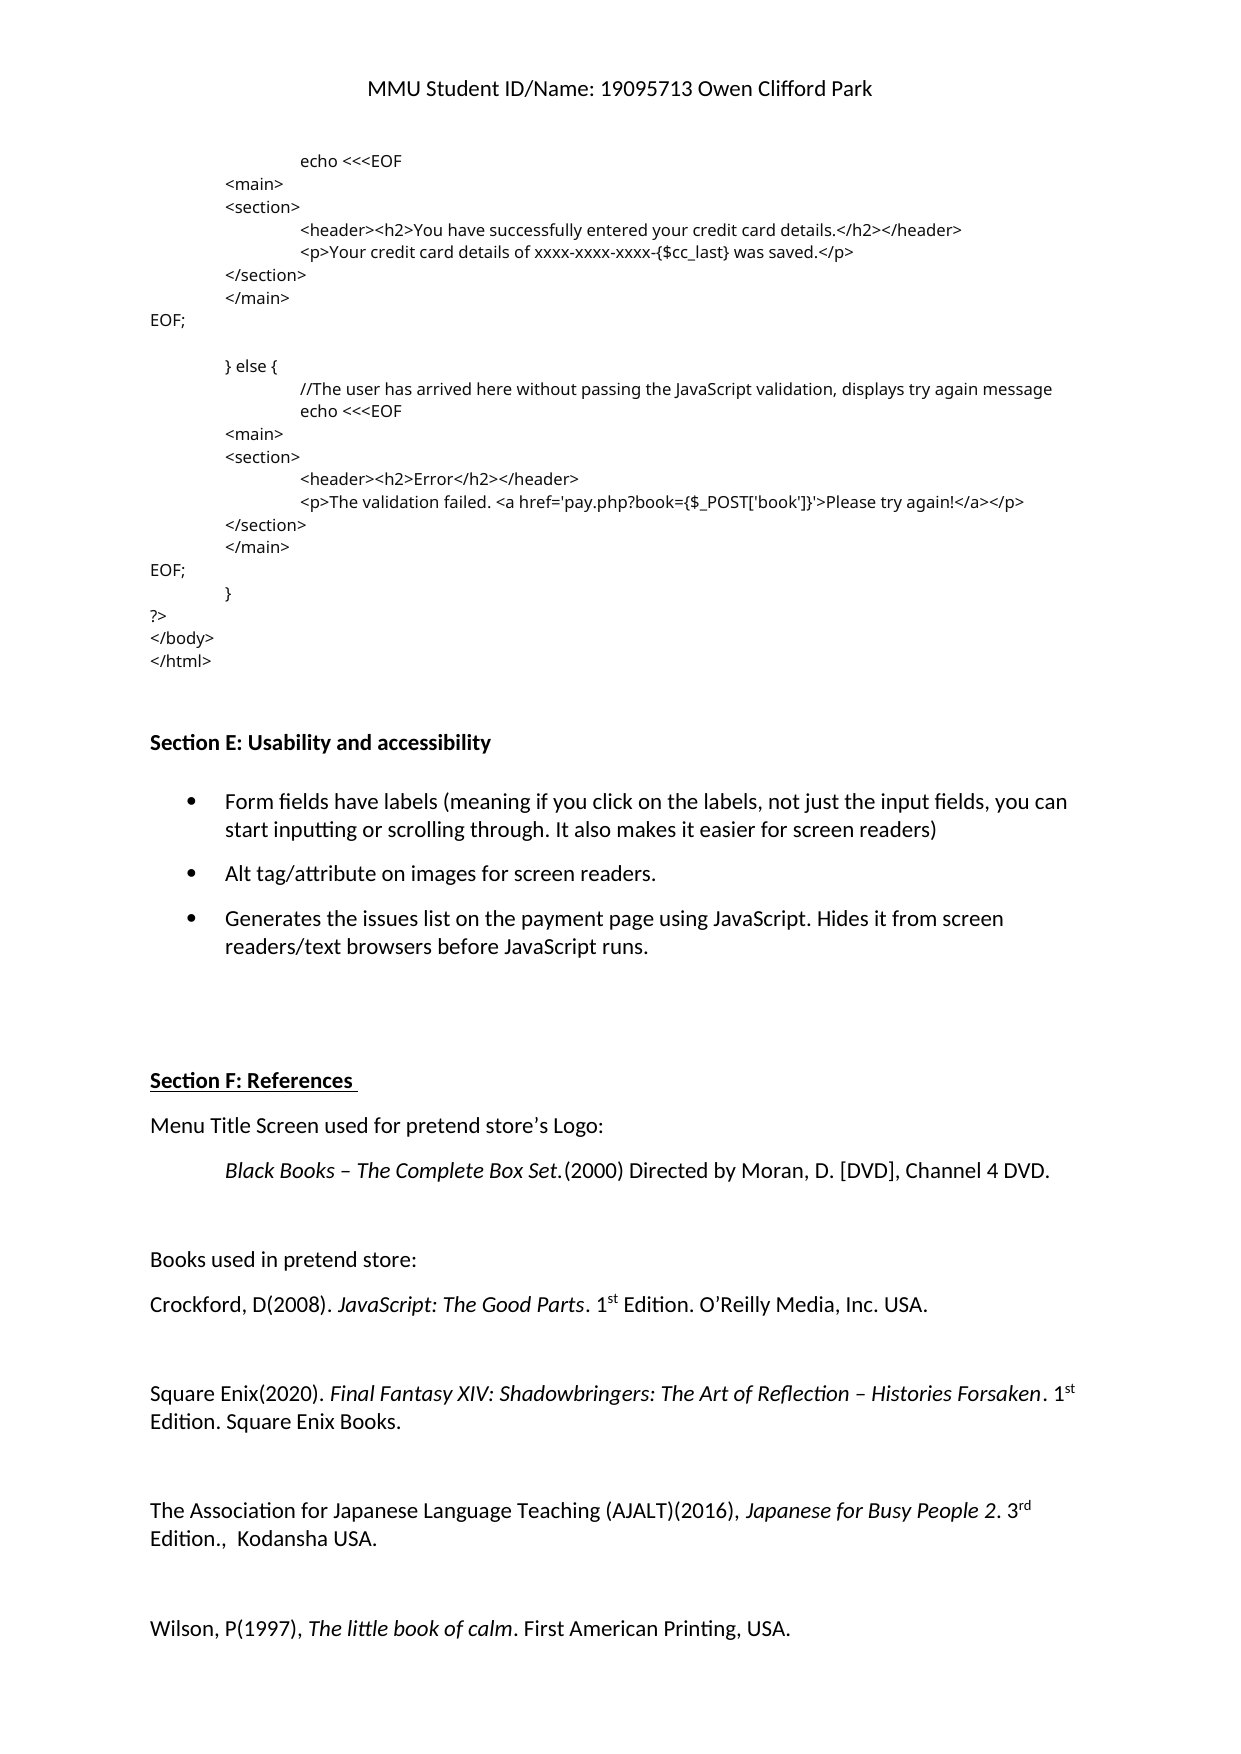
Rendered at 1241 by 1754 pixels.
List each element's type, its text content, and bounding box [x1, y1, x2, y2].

text <p>Your credit card details of xxxx-xxxx-xxxx-{$cc_last} was saved.</p> [150, 241, 1090, 263]
text echo <<<EOF [150, 150, 1090, 173]
text <main> [150, 422, 1090, 445]
text Square Enix(2020). Final Fantasy XIV: Shadowbringers: The Art of Reflection – Histories Forsaken. 1st Edition. Square Enix Books. [150, 1379, 1090, 1435]
text <section> [150, 445, 1090, 468]
text </body> [150, 627, 1090, 649]
text EOF; [150, 309, 1090, 332]
text </html> [150, 649, 1090, 672]
list Alt tag/attribute on images for screen readers. [187, 859, 1090, 888]
text <header><h2>Error</h2></header> [150, 468, 1090, 491]
text } else { [150, 354, 1090, 377]
text echo <<<EOF [150, 400, 1090, 422]
text } [150, 581, 1090, 604]
text </section> [150, 263, 1090, 286]
text ?> [150, 604, 1090, 627]
text Section E: Usability and accessibility [150, 728, 1090, 756]
text </main> [150, 536, 1090, 559]
text Books used in pretend store: [150, 1245, 1090, 1273]
text Black Books – The Complete Box Set.(2000) Directed by Moran, D. [DVD], Channel 4 DVD. [150, 1156, 1090, 1184]
text EOF; [150, 559, 1090, 581]
text Wilson, P(1997), The little book of calm. First American Printing, USA. [150, 1614, 1090, 1642]
text </section> [150, 513, 1090, 536]
text <section> [150, 195, 1090, 218]
text <p>The validation failed. <a href='pay.php?book={$_POST['book']}'>Please try again!</a></p> [150, 491, 1090, 513]
list Generates the issues list on the payment page using JavaScript. Hides it from screen readers/text browsers before JavaScript runs. [187, 904, 1090, 960]
text //The user has arrived here without passing the JavaScript validation, displays try again message [150, 377, 1090, 400]
text <header><h2>You have successfully entered your credit card details.</h2></header> [150, 218, 1090, 241]
text Menu Title Screen used for pretend store’s Logo: [150, 1111, 1090, 1139]
text </main> [150, 286, 1090, 309]
text Section F: References [150, 1066, 1090, 1094]
list Form fields have labels (meaning if you click on the labels, not just the input fields, you can start inputting or scrolling through. It also makes it easier for screen readers) [187, 787, 1090, 843]
text Crockford, D(2008). JavaScript: The Good Parts. 1st Edition. O’Reilly Media, Inc. USA. [150, 1290, 1090, 1318]
text The Association for Japanese Language Teaching (AJALT)(2016), Japanese for Busy People 2. 3rd Edition., Kodansha USA. [150, 1497, 1090, 1553]
text <main> [150, 173, 1090, 195]
